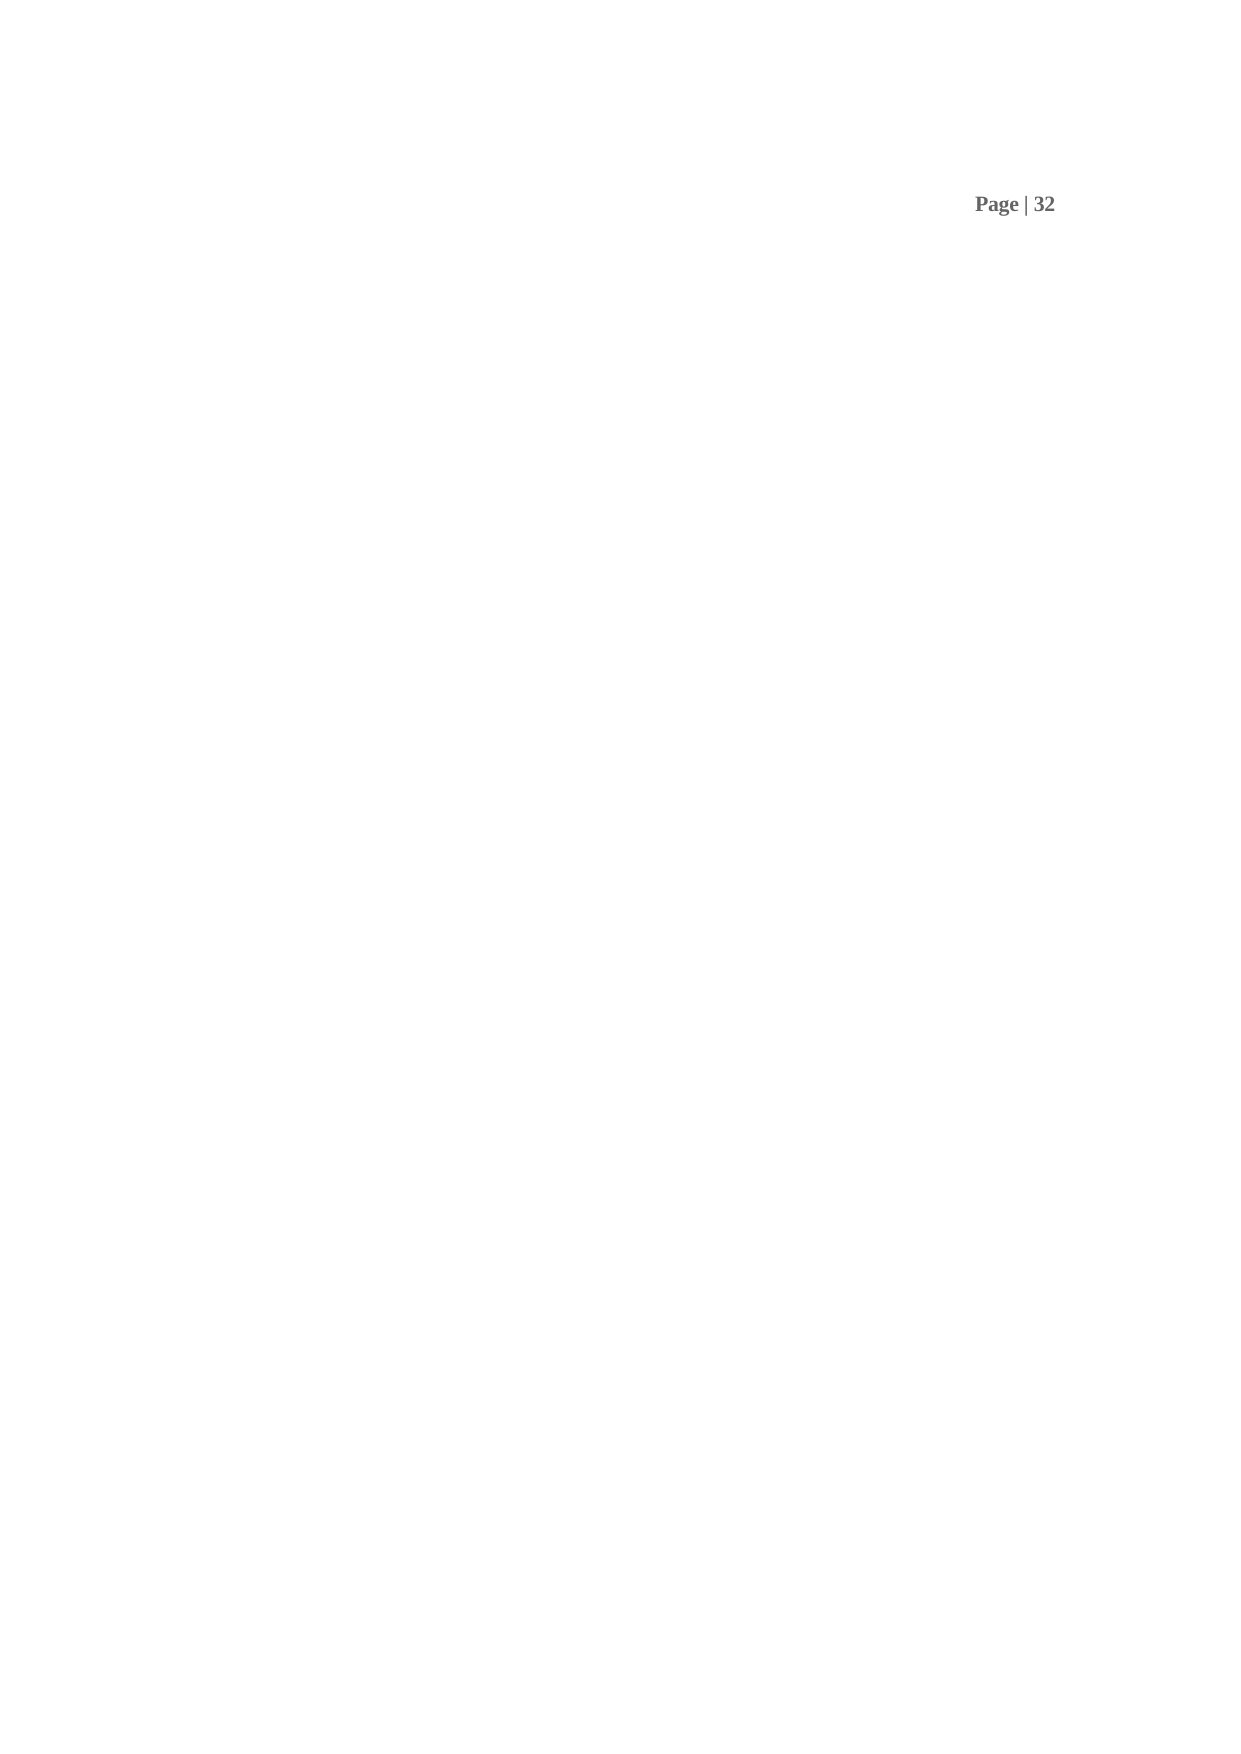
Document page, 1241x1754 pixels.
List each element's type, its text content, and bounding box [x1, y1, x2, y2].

text Page | 32 [150, 189, 1068, 217]
